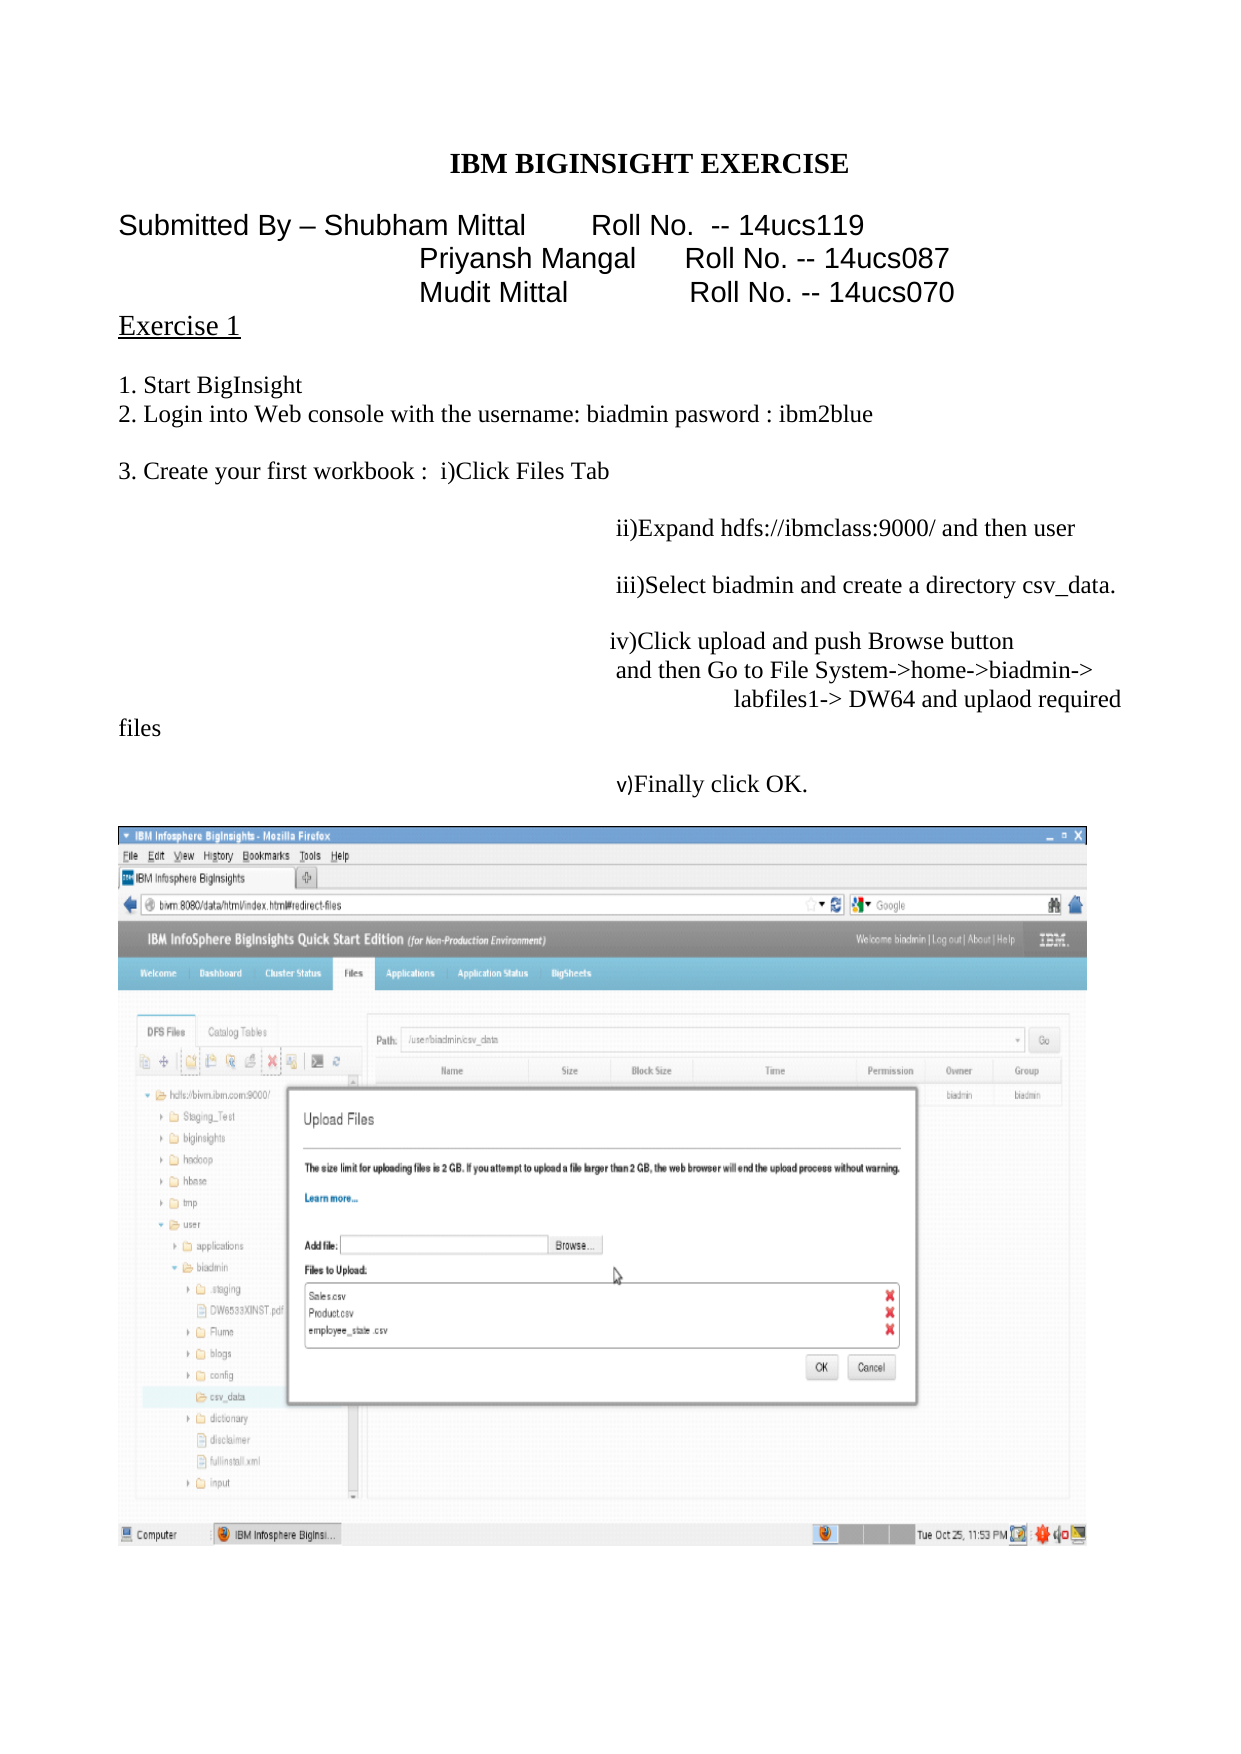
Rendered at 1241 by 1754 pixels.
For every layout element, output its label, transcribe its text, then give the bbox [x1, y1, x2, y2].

text ii)Expand hdfs://ibmclass:9000/ and then user [118, 513, 1122, 542]
text and then Go to File System->home->biadmin-> labfiles1-> DW64 and uplaod required files [118, 655, 1122, 741]
text v)Finally click OK. [118, 769, 1122, 798]
text 1. Start BigInsight [118, 370, 1122, 399]
text iv)Click upload and push Browse button [118, 626, 1122, 655]
text 2. Login into Web console with the username: biadmin pasword : ibm2blue [118, 399, 1122, 427]
text iii)Select biadmin and create a directory csv_data. [118, 570, 1122, 598]
text Exercise 1 [118, 308, 1122, 342]
text IBM BIGINSIGHT EXERCISE [0, 146, 1122, 180]
text Submitted By – Shubham Mittal Roll No. -- 14ucs119 [118, 208, 1122, 241]
text Mudit Mittal Roll No. -- 14ucs070 [118, 275, 1122, 308]
text Priyansh Mangal Roll No. -- 14ucs087 [118, 241, 1122, 275]
text 3. Create your first workbook : i)Click Files Tab [118, 456, 1122, 485]
